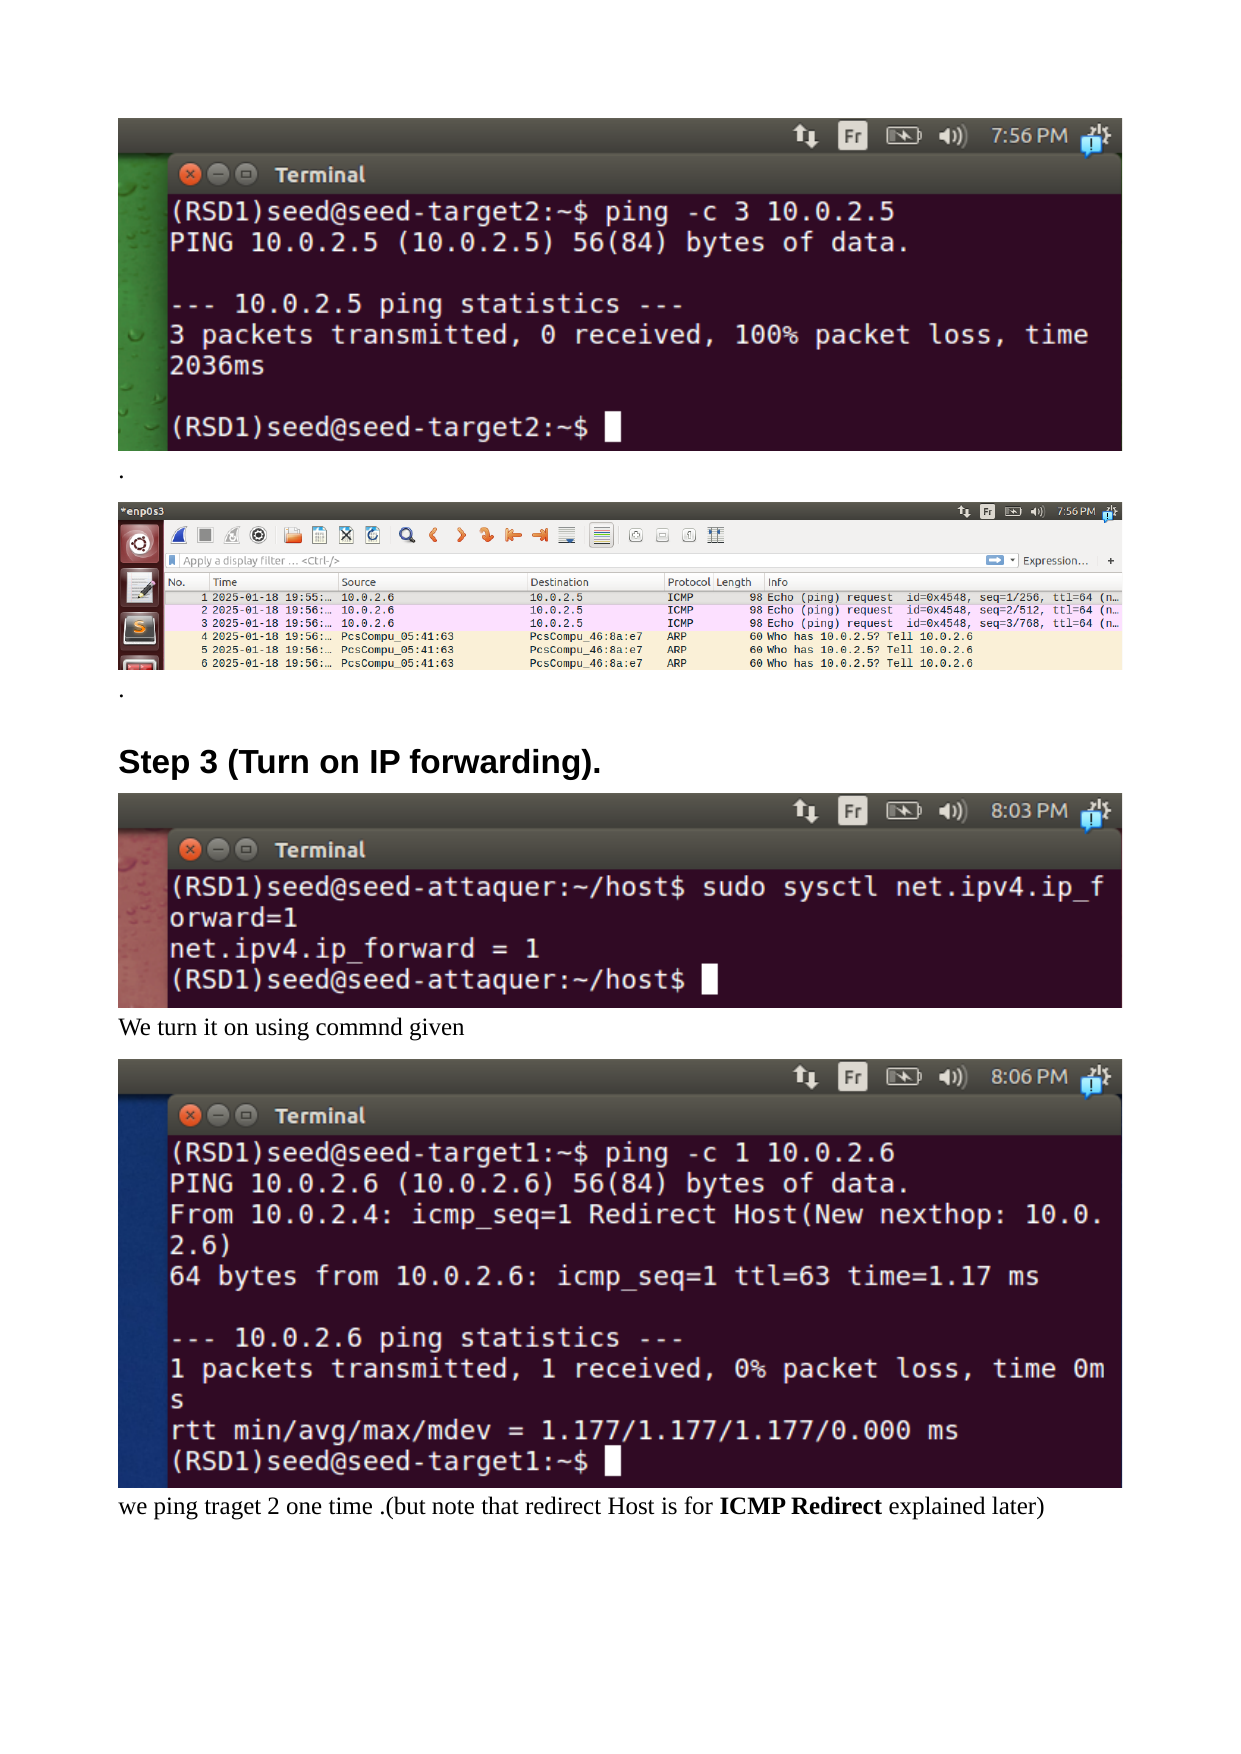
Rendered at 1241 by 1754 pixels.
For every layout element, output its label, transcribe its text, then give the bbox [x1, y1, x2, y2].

text We turn it on using commnd given [118, 1008, 1122, 1040]
picture [118, 502, 1123, 670]
subtitle Step 3 (Turn on IP forwarding). [118, 742, 1122, 781]
picture [118, 1059, 1123, 1488]
picture [118, 793, 1123, 1008]
text we ping traget 2 one time .(but note that redirect Host is for ICMP Redirect explained later) [118, 1488, 1122, 1520]
text . [118, 451, 1122, 484]
picture [118, 118, 1123, 451]
text . [118, 670, 1122, 703]
